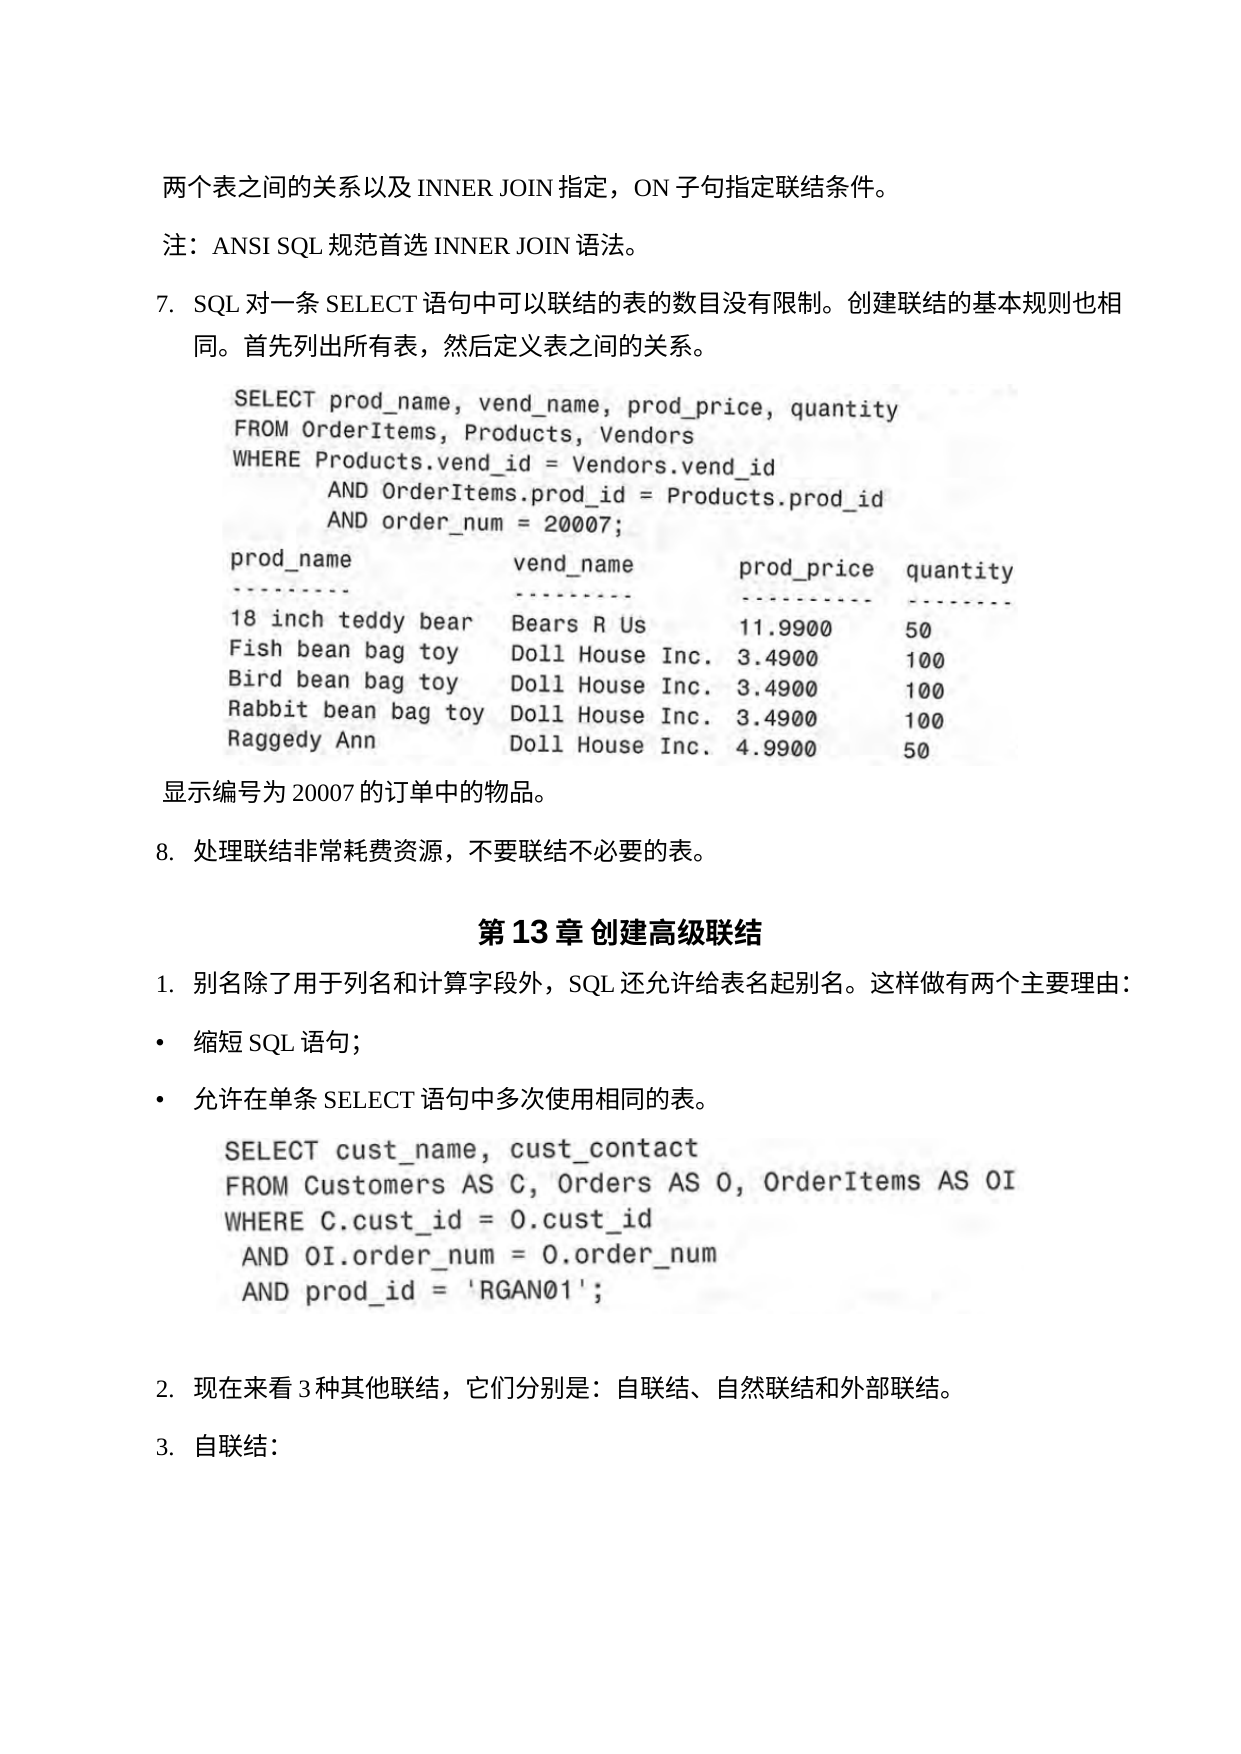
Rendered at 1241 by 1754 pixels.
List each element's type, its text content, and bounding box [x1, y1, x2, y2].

text 注：ANSI SQL规范首选INNER JOIN语法。 [118, 225, 1122, 261]
list 现在来看3种其他联结，它们分别是：自联结、自然联结和外部联结。 [156, 1368, 1122, 1404]
text 显示编号为20007的订单中的物品。 [118, 385, 1122, 809]
list 自联结： [156, 1426, 1122, 1462]
picture [215, 1138, 1025, 1314]
list 处理联结非常耗费资源，不要联结不必要的表。 [156, 831, 1122, 867]
list 别名除了用于列名和计算字段外，SQL还允许给表名起别名。这样做有两个主要理由： [156, 964, 1122, 1000]
text 两个表之间的关系以及INNER JOIN指定，ON子句指定联结条件。 [118, 167, 1122, 203]
picture [222, 384, 1018, 766]
list 允许在单条SELECT语句中多次使用相同的表。 [156, 1080, 1122, 1116]
list SQL对一条SELECT语句中可以联结的表的数目没有限制。创建联结的基本规则也相同。首先列出所有表，然后定义表之间的关系。 [156, 283, 1122, 363]
list 缩短SQL语句； [156, 1022, 1122, 1058]
subtitle 第13章 创建高级联结 [118, 910, 1122, 951]
